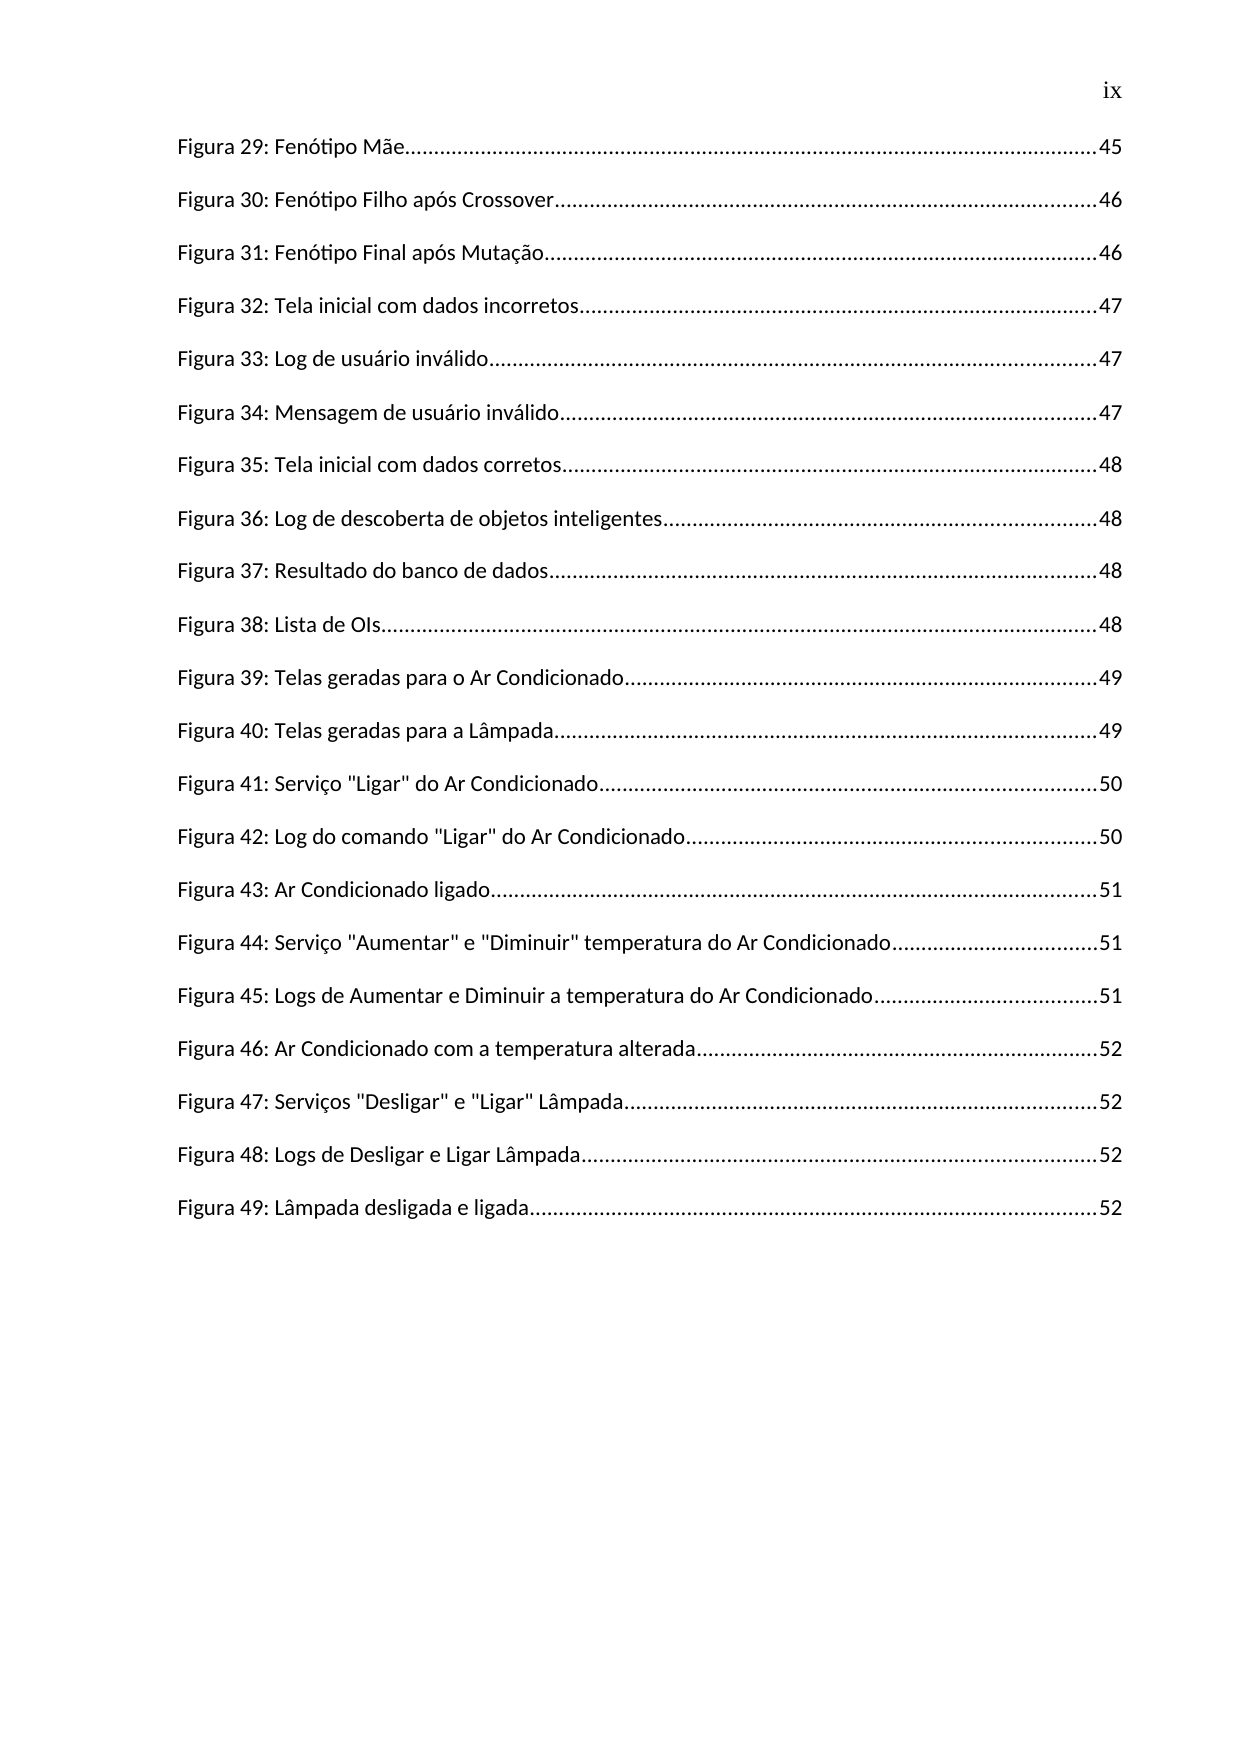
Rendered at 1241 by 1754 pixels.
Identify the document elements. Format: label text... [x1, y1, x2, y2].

text Figura 31: Fenótipo Final após Mutação 46 [177, 238, 1122, 267]
text Figura 44: Serviço "Aumentar" e "Diminuir" temperatura do Ar Condicionado 51 [177, 928, 1122, 956]
text Figura 47: Serviços "Desligar" e "Ligar" Lâmpada 52 [177, 1087, 1122, 1115]
text Figura 32: Tela inicial com dados incorretos 47 [177, 292, 1122, 319]
text Figura 34: Mensagem de usuário inválido 47 [177, 398, 1122, 426]
text Figura 42: Log do comando "Ligar" do Ar Condicionado 50 [177, 822, 1122, 850]
text Figura 33: Log de usuário inválido 47 [177, 344, 1122, 373]
text Figura 35: Tela inicial com dados corretos 48 [177, 451, 1122, 479]
text Figura 43: Ar Condicionado ligado 51 [177, 875, 1122, 903]
text Figura 29: Fenótipo Mãe 45 [177, 132, 1122, 161]
text Figura 36: Log de descoberta de objetos inteligentes 48 [177, 504, 1122, 532]
text Figura 40: Telas geradas para a Lâmpada 49 [177, 716, 1122, 744]
text Figura 49: Lâmpada desligada e ligada 52 [177, 1193, 1122, 1221]
text Figura 39: Telas geradas para o Ar Condicionado 49 [177, 663, 1122, 691]
text Figura 46: Ar Condicionado com a temperatura alterada 52 [177, 1034, 1122, 1062]
text Figura 41: Serviço "Ligar" do Ar Condicionado 50 [177, 769, 1122, 797]
text Figura 30: Fenótipo Filho após Crossover 46 [177, 186, 1122, 213]
text Figura 37: Resultado do banco de dados 48 [177, 557, 1122, 585]
text Figura 38: Lista de OIs 48 [177, 610, 1122, 638]
text Figura 48: Logs de Desligar e Ligar Lâmpada 52 [177, 1140, 1122, 1168]
text Figura 45: Logs de Aumentar e Diminuir a temperatura do Ar Condicionado 51 [177, 981, 1122, 1009]
